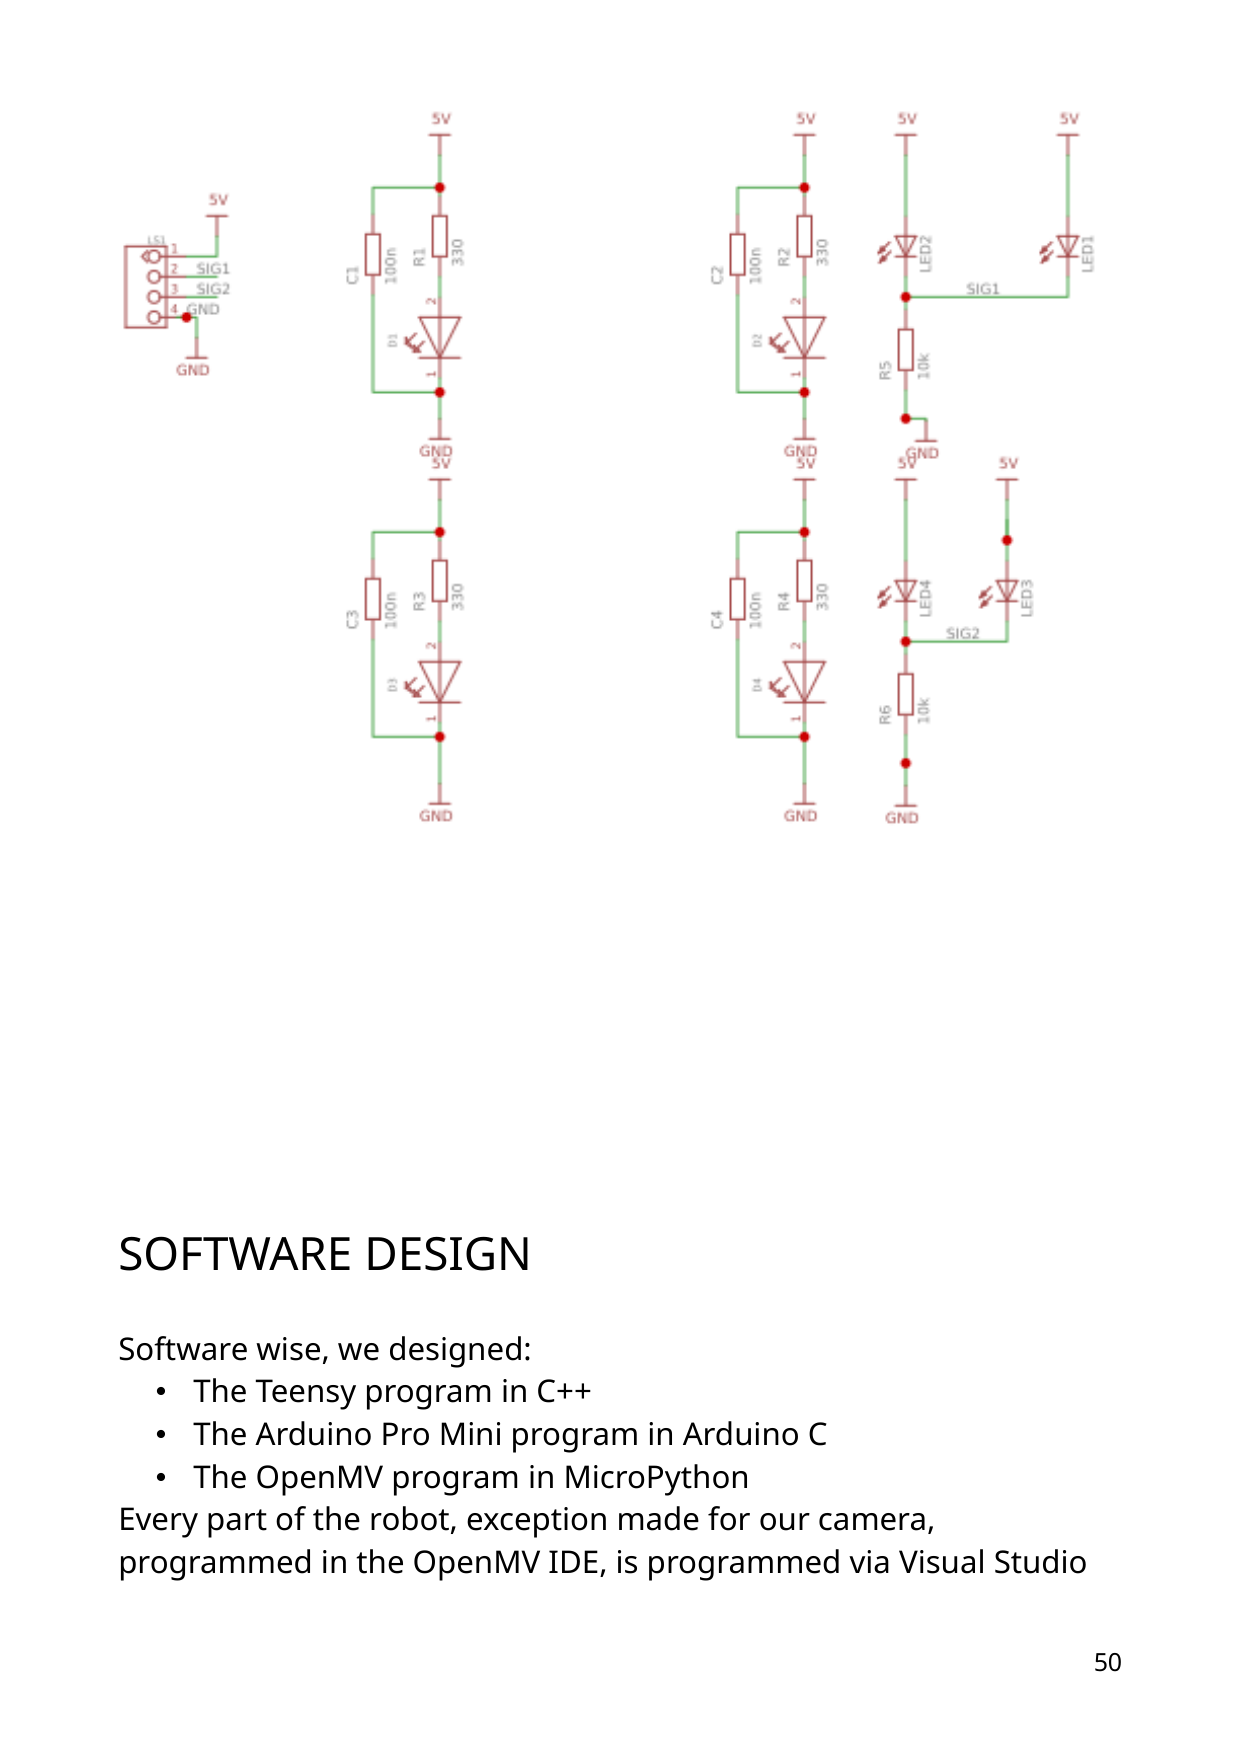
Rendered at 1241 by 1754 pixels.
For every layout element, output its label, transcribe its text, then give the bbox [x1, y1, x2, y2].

list The Arduino Pro Mini program in Arduino C [156, 1412, 1122, 1455]
text Software wise, we designed: [118, 1327, 1122, 1369]
list The OpenMV program in MicroPython [156, 1455, 1122, 1497]
text Every part of the robot, exception made for our camera, programmed in the OpenMV IDE, is programmed via Visual Studio [118, 1497, 1122, 1582]
picture [106, 90, 1117, 848]
list The Teensy program in C++ [156, 1369, 1122, 1412]
text SOFTWARE DESIGN [118, 1222, 1122, 1284]
